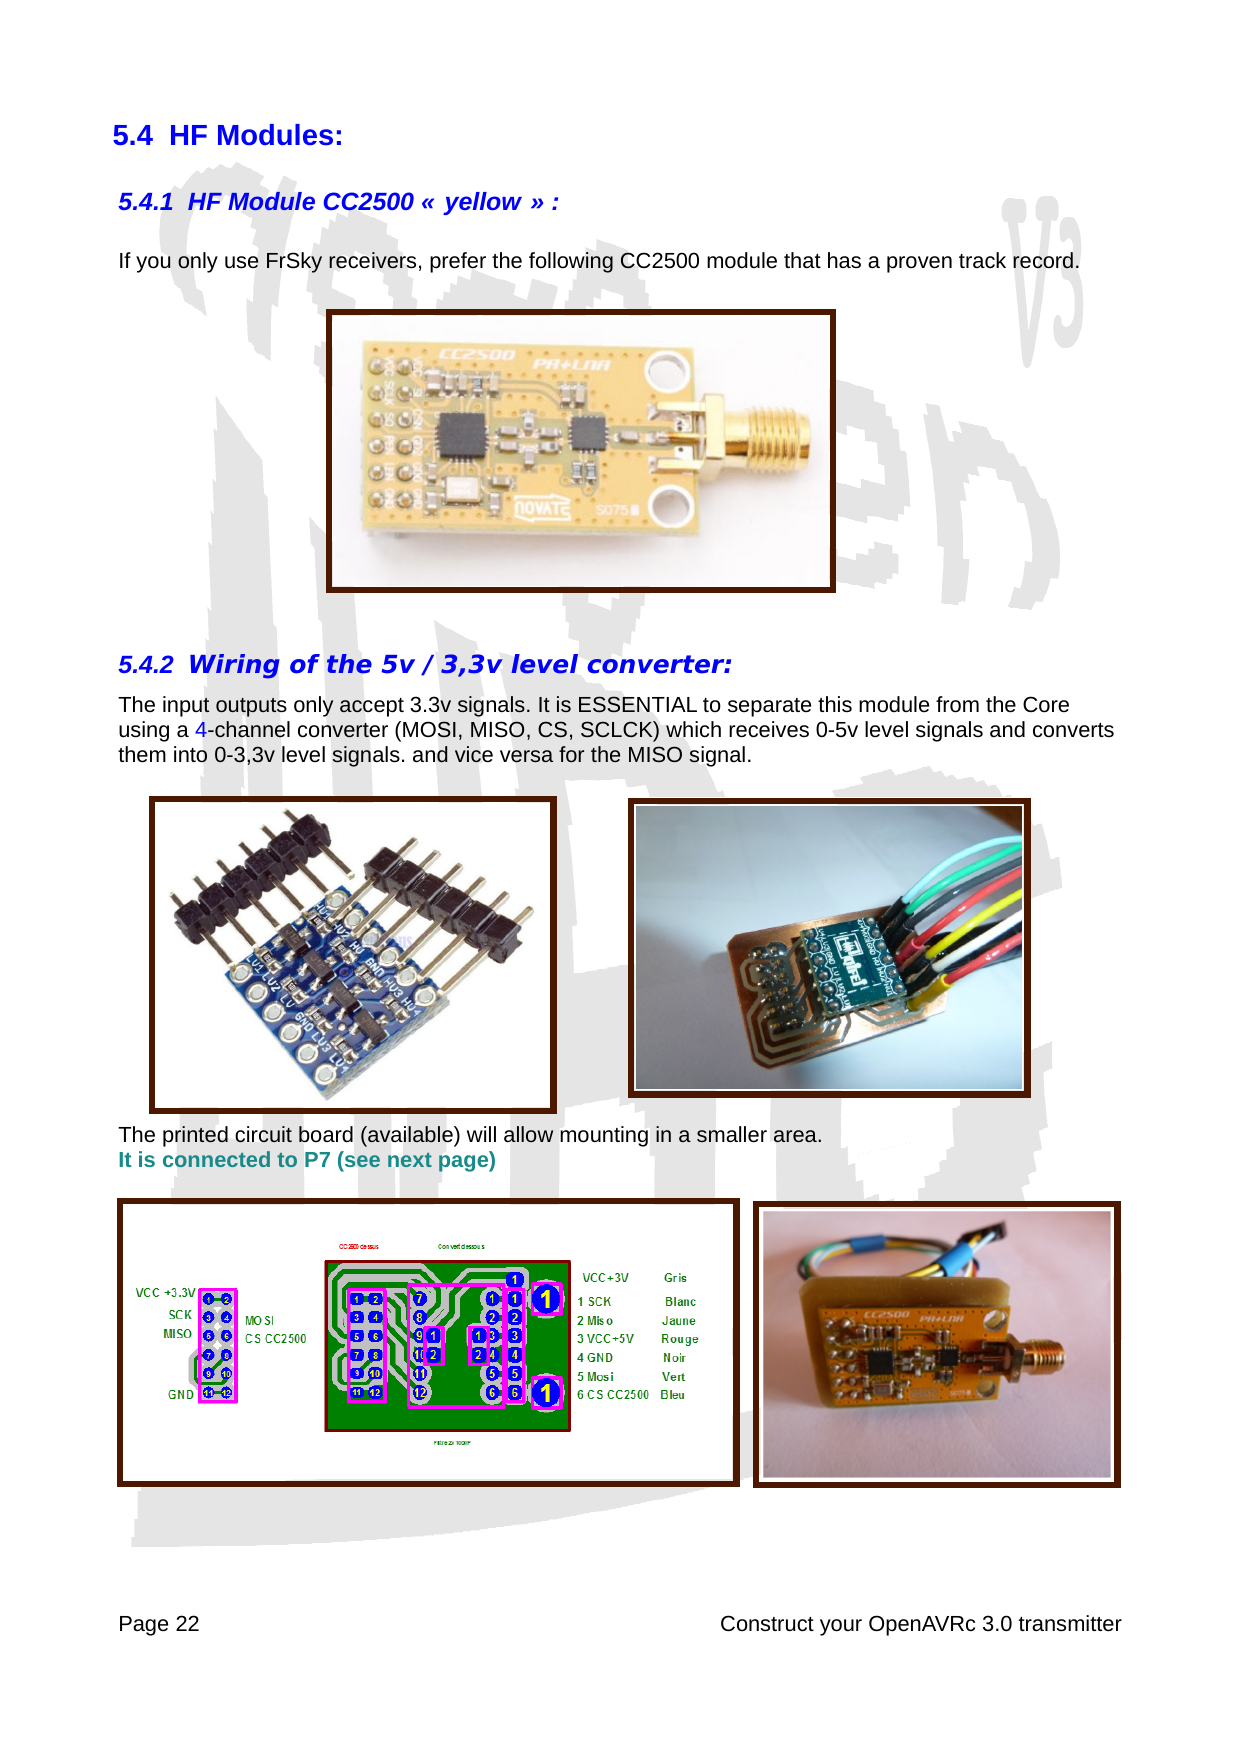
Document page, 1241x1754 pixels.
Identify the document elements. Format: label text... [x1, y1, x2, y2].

picture [635, 804, 1024, 1091]
subtitle 5.4.2 Wiring of the 5v / 3,3v level converter: [118, 650, 1122, 679]
text If you only use FrSky receivers, prefer the following CC2500 module that has a proven track record. [118, 247, 1122, 273]
subtitle 5.4.1 HF Module CC2500 « yellow » : [118, 187, 1122, 216]
picture [333, 316, 829, 586]
picture [125, 1205, 732, 1479]
subtitle 5.4 HF Modules: [112, 118, 1122, 152]
text The printed circuit board (available) will allow mounting in a smaller area. [118, 1122, 1122, 1147]
text It is connected to P7 (see next page) [118, 1147, 1122, 1172]
picture [761, 1209, 1113, 1480]
text The input outputs only accept 3.3v signals. It is ESSENTIAL to separate this module from the Core using a 4-channel converter (MOSI, MISO, CS, SCLCK) which receives 0-5v level signals and converts them into 0-3,3v level signals. and vice versa for the MISO signal. [118, 692, 1122, 767]
picture [156, 803, 549, 1107]
